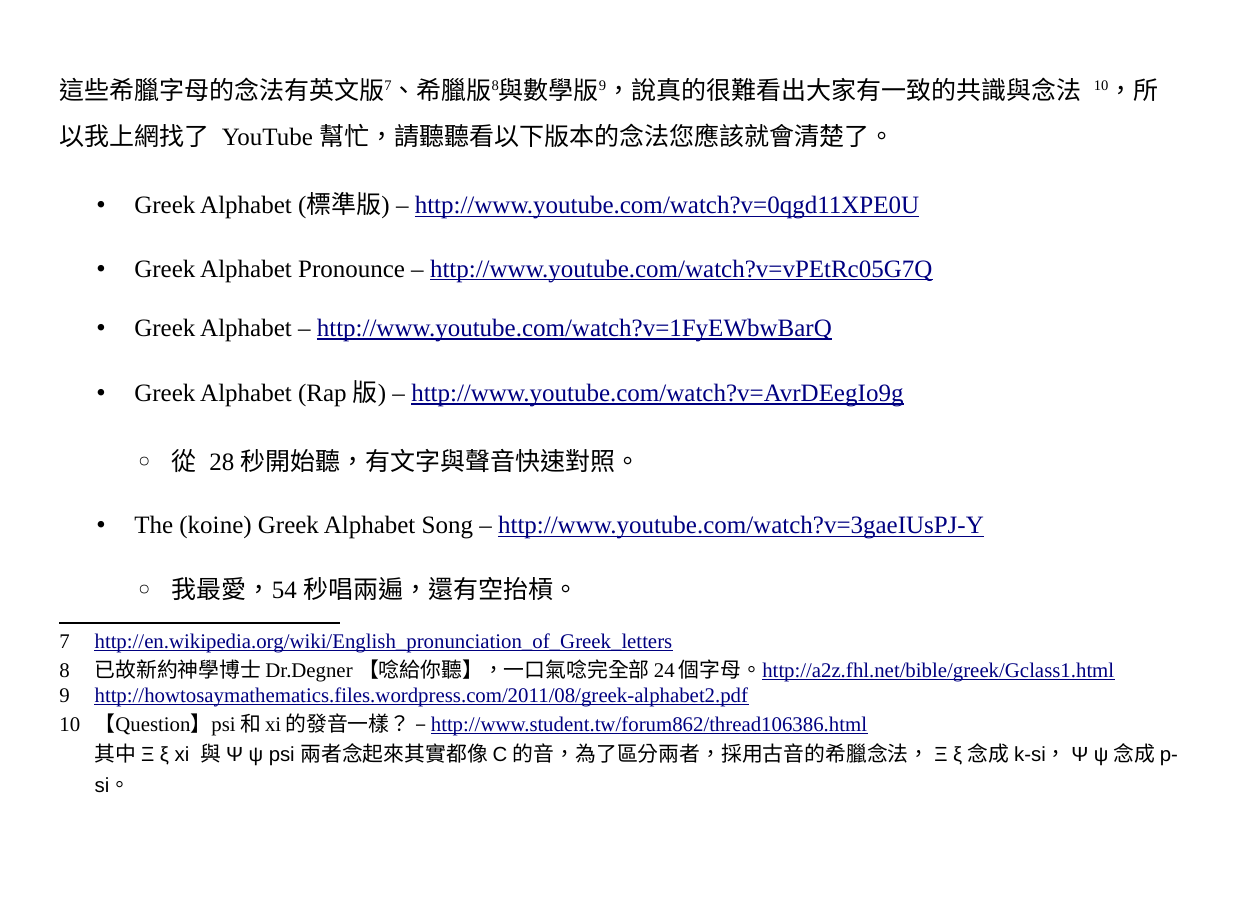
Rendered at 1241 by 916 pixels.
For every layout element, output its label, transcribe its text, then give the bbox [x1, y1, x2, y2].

text 【Question】psi和xi的發音一樣？ – http://www.student.tw/forum862/thread106386.html 其中 Ξ ξ xi 與 Ψ ψ psi 兩者念起來其實都像 C 的音，為了區分兩者，採用古音的希臘念法， Ξ ξ 念成 k-si， Ψ ψ 念成p-si。 [59, 707, 1181, 798]
text 這些希臘字母的念法有英文版、希臘版與數學版，說真的很難看出大家有一致的共識與念法 ，所以我上網找了 YouTube 幫忙，請聽聽看以下版本的念法您應該就會清楚了。 [59, 71, 1181, 152]
list 我最愛，54 秒唱兩遍，還有空抬槓。 [134, 570, 1181, 606]
text 已故新約神學博士Dr.Degner 【唸給你聽】，一口氣唸完全部24個字母。http://a2z.fhl.net/bible/greek/Gclass1.html [59, 653, 1181, 683]
list Greek Alphabet – http://www.youtube.com/watch?v=1FyEWbwBarQ [97, 313, 1181, 342]
list Greek Alphabet (Rap 版) – http://www.youtube.com/watch?v=AvrDEegIo9g [97, 373, 1181, 409]
list The (koine) Greek Alphabet Song – http://www.youtube.com/watch?v=3gaeIUsPJ-Y [97, 511, 1181, 539]
text http://en.wikipedia.org/wiki/English_pronunciation_of_Greek_letters [59, 629, 1181, 653]
list Greek Alphabet Pronounce – http://www.youtube.com/watch?v=vPEtRc05G7Q [97, 254, 1181, 283]
list 從 28 秒開始聽，有文字與聲音快速對照。 [134, 442, 1181, 478]
list Greek Alphabet (標準版) – http://www.youtube.com/watch?v=0qgd11XPE0U [97, 185, 1181, 221]
text http://howtosaymathematics.files.wordpress.com/2011/08/greek-alphabet2.pdf [59, 683, 1181, 707]
